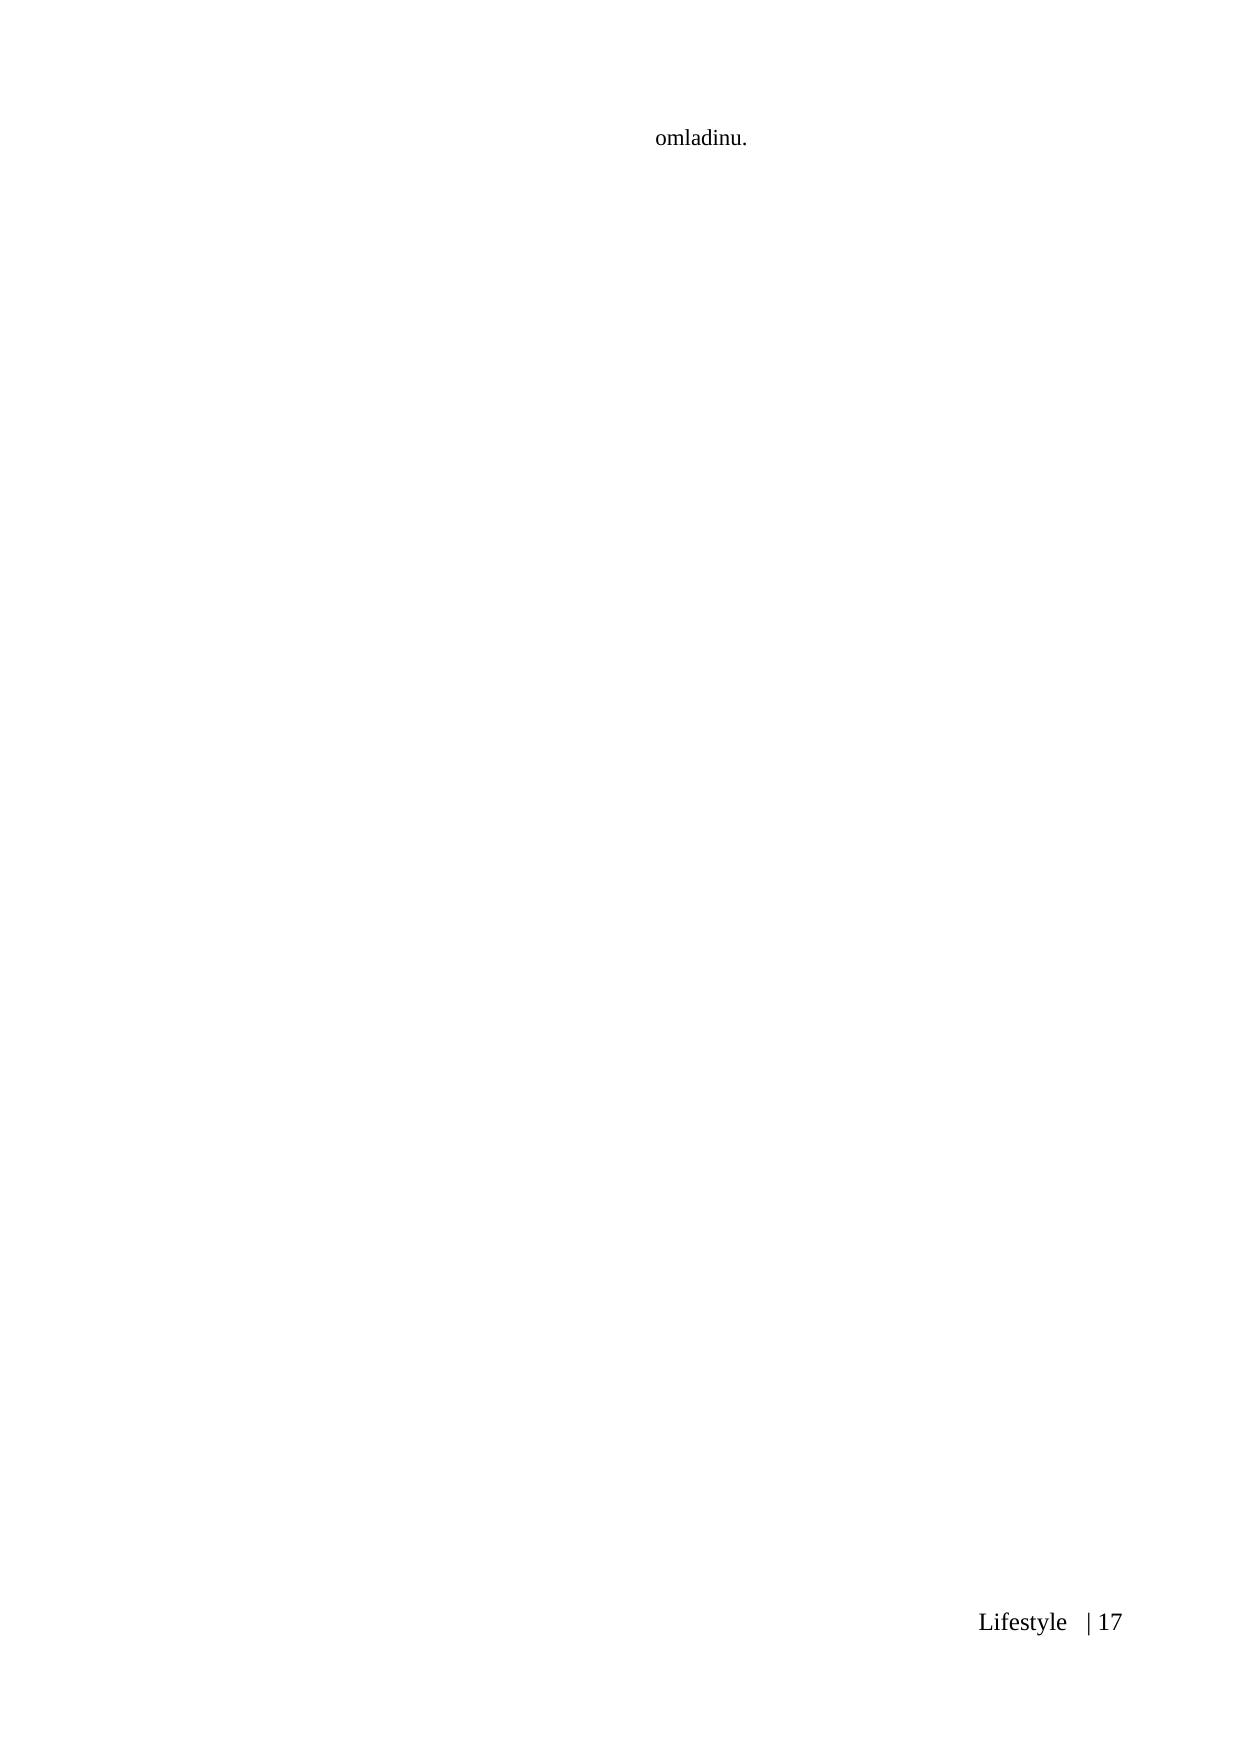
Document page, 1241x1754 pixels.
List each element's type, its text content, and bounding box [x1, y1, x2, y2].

table_cell omladinu. [650, 118, 1122, 156]
table_cell [590, 118, 649, 156]
table_cell [118, 118, 590, 156]
